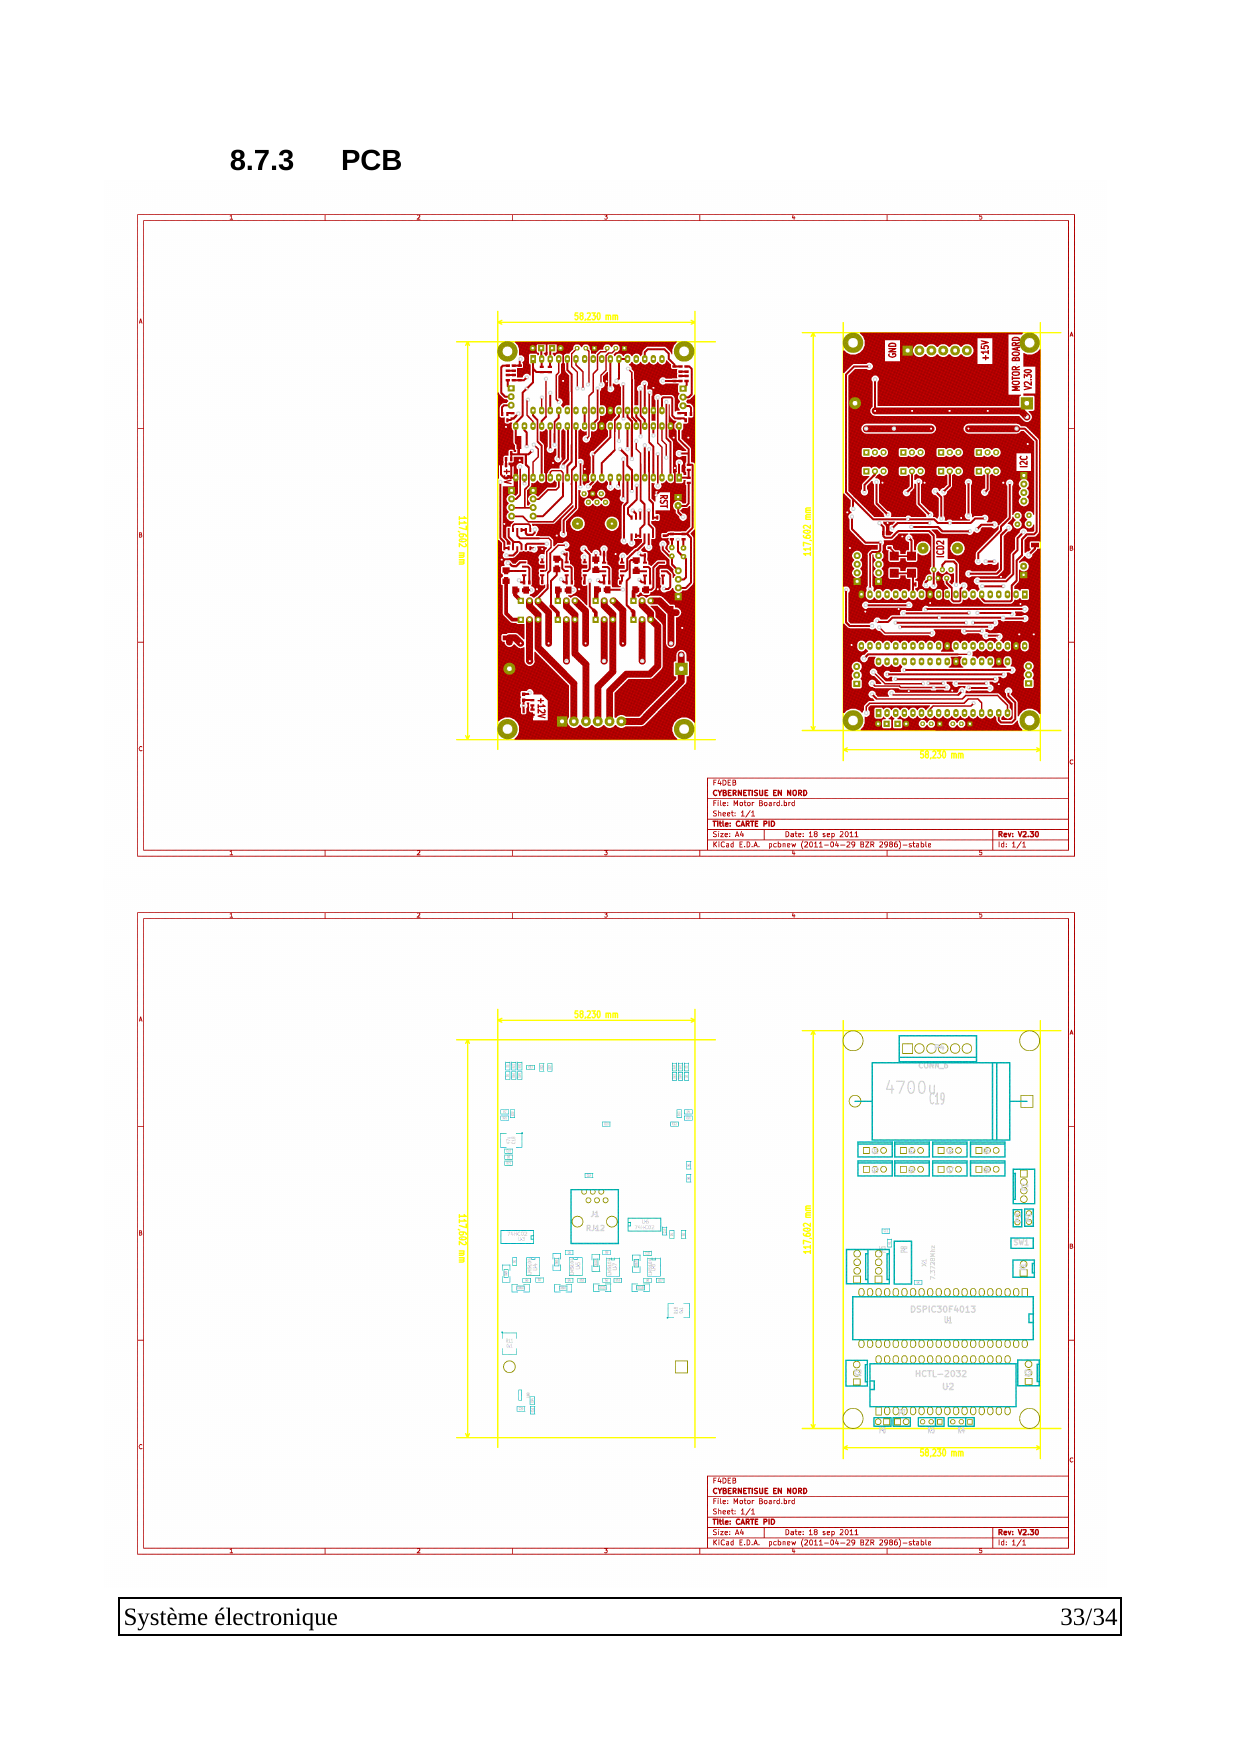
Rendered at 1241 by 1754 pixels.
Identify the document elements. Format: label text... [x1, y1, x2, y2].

picture [103, 180, 1108, 1588]
subtitle PCB [193, 143, 1122, 177]
